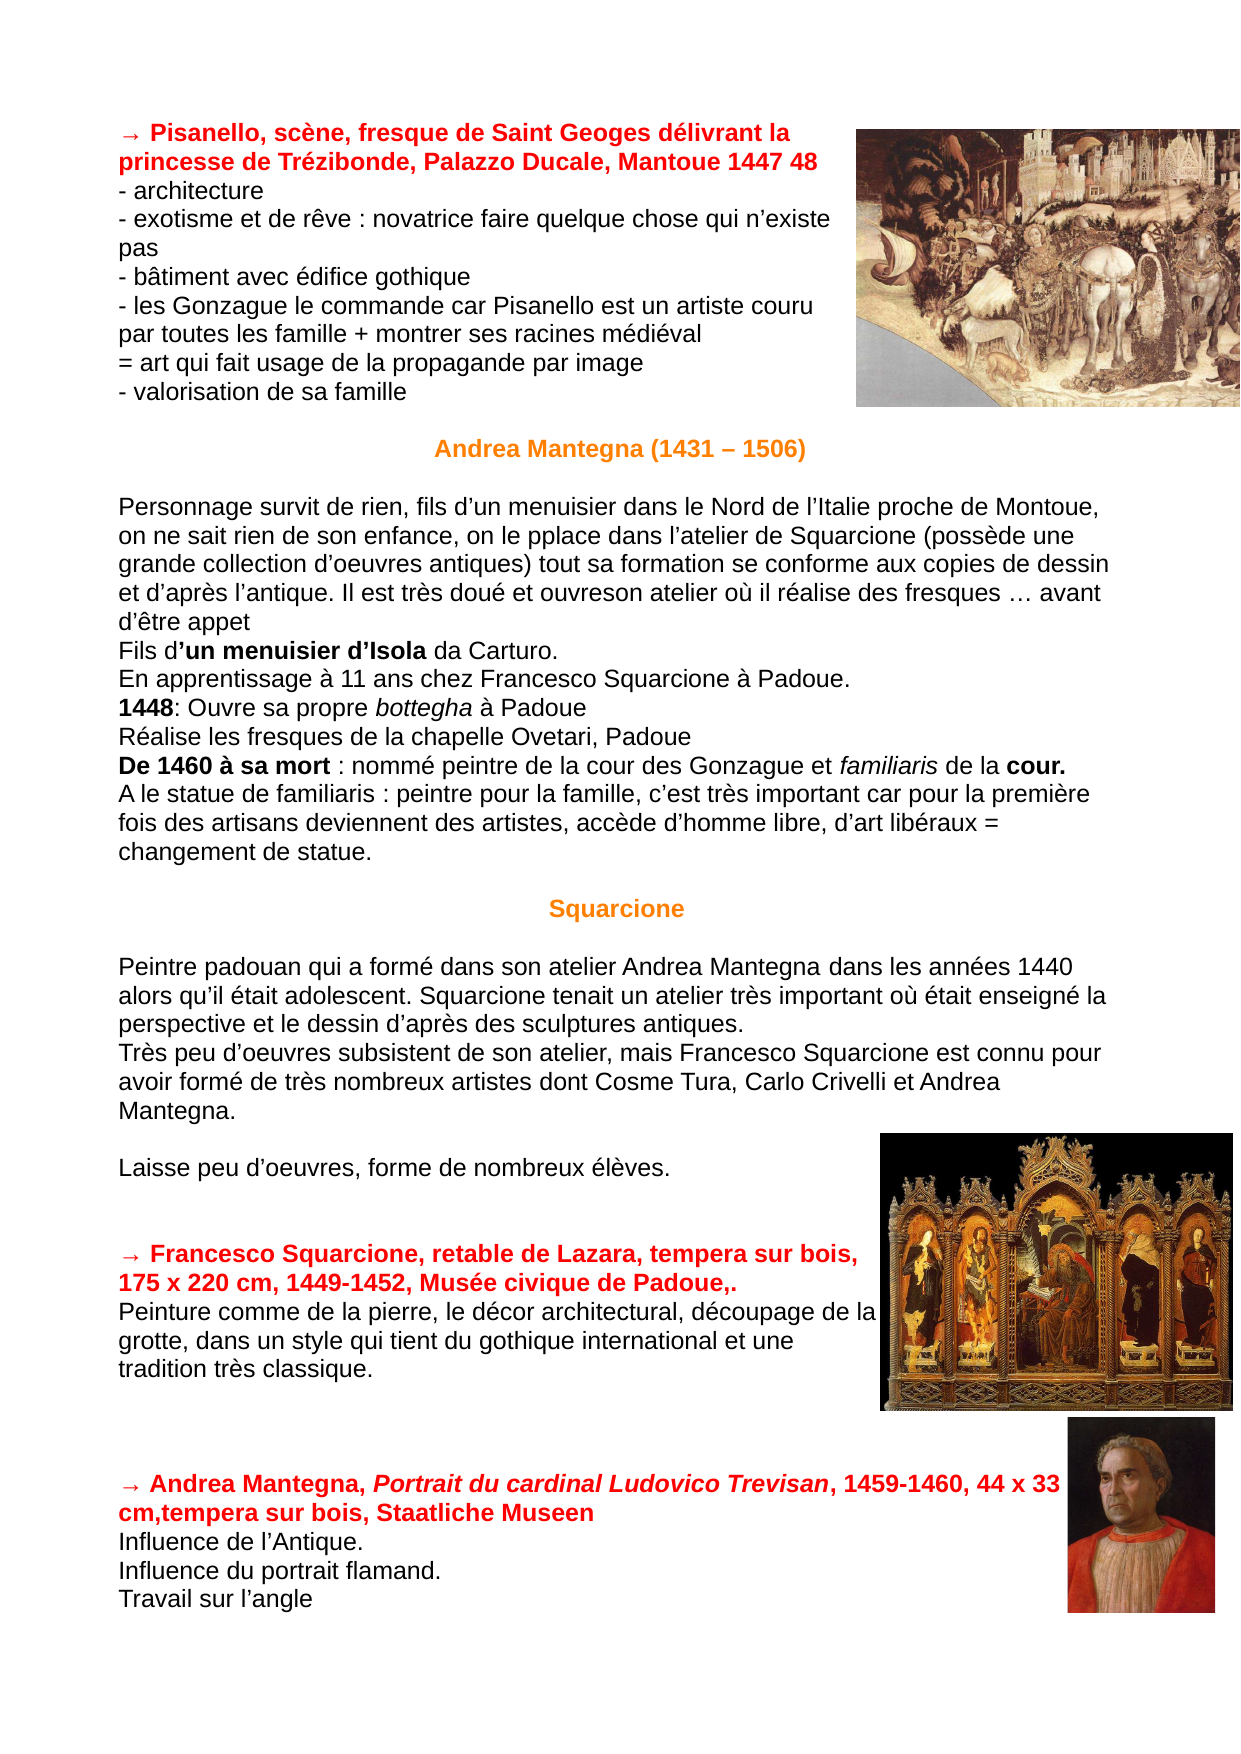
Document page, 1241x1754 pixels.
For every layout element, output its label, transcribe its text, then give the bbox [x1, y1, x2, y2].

picture [880, 1133, 1233, 1411]
text Squarcione [118, 894, 1122, 923]
text Fils d’un menuisier d’Isola da Carturo. [118, 636, 1122, 664]
picture [856, 129, 1240, 407]
text Réalise les fresques de la chapelle Ovetari, Padoue [118, 722, 1122, 751]
text Personnage survit de rien, fils d’un menuisier dans le Nord de l’Italie proche de Montoue, on ne sait rien de son enfance, on le pplace dans l’atelier de Squarcione (possède une grande collection d’oeuvres antiques) tout sa formation se conforme aux copies de dessin et d’après l’antique. Il est très doué et ouvreson atelier où il réalise des fresques … avant d’être appet [118, 492, 1122, 636]
picture [1067, 1417, 1216, 1613]
text Andrea Mantegna (1431 – 1506) [118, 434, 1122, 463]
text → Pisanello, scène, fresque de Saint Geoges délivrant la princesse de Trézibonde, Palazzo Ducale, Mantoue 1447 48 [118, 118, 1122, 176]
text → Francesco Squarcione, retable de Lazara, tempera sur bois, 175 x 220 cm, 1449-1452, Musée civique de Padoue,. [118, 1239, 880, 1297]
text - les Gonzague le commande car Pisanello est un artiste couru par toutes les famille + montrer ses racines médiéval [118, 291, 856, 348]
text Influence du portrait flamand. [118, 1556, 1067, 1584]
text Influence de l’Antique. [118, 1527, 1067, 1556]
text 1448: Ouvre sa propre bottegha à Padoue [118, 693, 1122, 722]
text - valorisation de sa famille [118, 377, 856, 406]
text Laisse peu d’oeuvres, forme de nombreux élèves. [118, 1153, 880, 1182]
text Très peu d’oeuvres subsistent de son atelier, mais Francesco Squarcione est connu pour avoir formé de très nombreux artistes dont Cosme Tura, Carlo Crivelli et Andrea Mantegna. [118, 1038, 1122, 1124]
text A le statue de familiaris : peintre pour la famille, c’est très important car pour la première fois des artisans deviennent des artistes, accède d’homme libre, d’art libéraux = changement de statue. [118, 779, 1122, 866]
text Peinture comme de la pierre, le décor architectural, découpage de la grotte, dans un style qui tient du gothique international et une tradition très classique. [118, 1297, 880, 1383]
text → Andrea Mantegna, Portrait du cardinal Ludovico Trevisan, 1459-1460, 44 x 33 cm,tempera sur bois, Staatliche Museen [118, 1469, 1067, 1527]
text = art qui fait usage de la propagande par image [118, 348, 856, 377]
text En apprentissage à 11 ans chez Francesco Squarcione à Padoue. [118, 664, 1122, 693]
text - bâtiment avec édifice gothique [118, 262, 856, 291]
text Peintre padouan qui a formé dans son atelier Andrea Mantegna dans les années 1440 alors qu’il était adolescent. Squarcione tenait un atelier très important où était enseigné la perspective et le dessin d’après des sculptures antiques. [118, 952, 1122, 1038]
text Travail sur l’angle [118, 1584, 1067, 1613]
text - exotisme et de rêve : novatrice faire quelque chose qui n’existe pas [118, 204, 856, 262]
text De 1460 à sa mort : nommé peintre de la cour des Gonzague et familiaris de la cour. [118, 751, 1122, 779]
text - architecture [118, 176, 856, 204]
